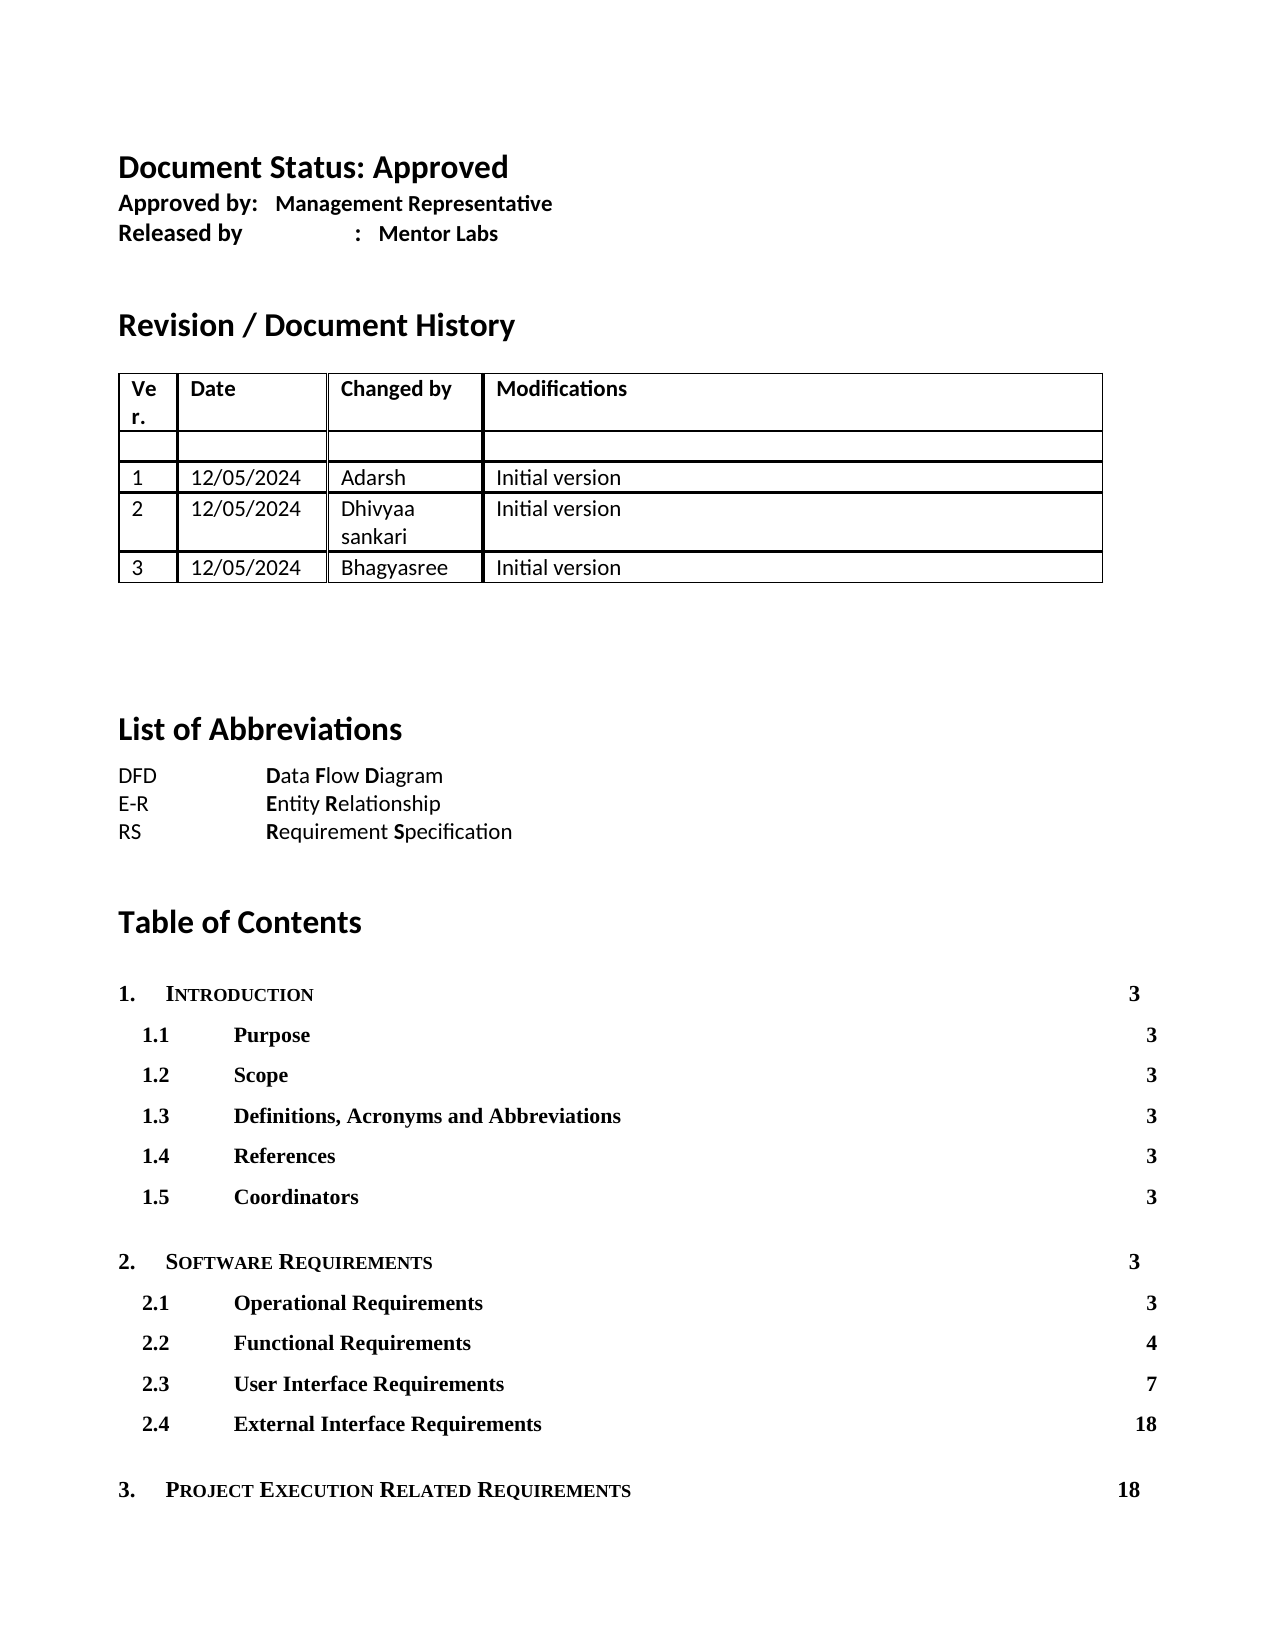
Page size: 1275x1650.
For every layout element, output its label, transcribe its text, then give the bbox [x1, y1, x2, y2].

text 2.3 User Interface Requirements 7 [142, 1369, 1157, 1397]
table_header Changed by [329, 374, 481, 430]
table_cell Bhagyasree [329, 553, 481, 582]
text 3. Project Execution Related Requirements 18 [118, 1475, 1157, 1503]
text 2.2 Functional Requirements 4 [142, 1328, 1157, 1356]
text List of Abbreviations [118, 708, 1157, 748]
text Table of Contents [118, 901, 1157, 942]
text DFD Data Flow Diagram [118, 761, 1157, 789]
table_header Ver. [120, 374, 176, 430]
text 1.4 References 3 [142, 1141, 1157, 1169]
text RS Requirement Specification [118, 817, 1157, 845]
text Document Status: Approved [118, 146, 1157, 187]
text 2.4 External Interface Requirements 18 [142, 1409, 1157, 1437]
table_cell Adarsh [329, 463, 481, 491]
text 1.2 Scope 3 [142, 1060, 1157, 1088]
text 2.1 Operational Requirements 3 [142, 1288, 1157, 1316]
table_cell 12/05/2024 [179, 553, 326, 582]
table_cell 12/05/2024 [179, 494, 326, 550]
table_header Date [179, 374, 326, 430]
table_cell Initial version [485, 494, 1102, 550]
text 1.3 Definitions, Acronyms and Abbreviations 3 [142, 1101, 1157, 1129]
text 1.1 Purpose 3 [142, 1020, 1157, 1048]
text Revision / Document History [118, 304, 1157, 345]
table_cell Initial version [485, 553, 1102, 582]
text E-R Entity Relationship [118, 789, 1157, 817]
table_cell [179, 432, 326, 460]
text Approved by: Management Representative [118, 187, 1157, 217]
table_cell [485, 432, 1102, 460]
text 1.5 Coordinators 3 [142, 1182, 1157, 1210]
text 2. Software Requirements 3 [118, 1247, 1157, 1275]
table_cell Initial version [485, 463, 1102, 491]
table_cell [120, 432, 176, 460]
table_cell 3 [120, 553, 176, 582]
table_cell Dhivyaa sankari [329, 494, 481, 550]
table_cell 12/05/2024 [179, 463, 326, 491]
table_cell 1 [120, 463, 176, 491]
table_header Modifications [485, 374, 1102, 430]
table_cell [329, 432, 481, 460]
table_cell 2 [120, 494, 176, 550]
text 1. Introduction 3 [118, 979, 1157, 1007]
text Released by : Mentor Labs [118, 217, 1157, 248]
